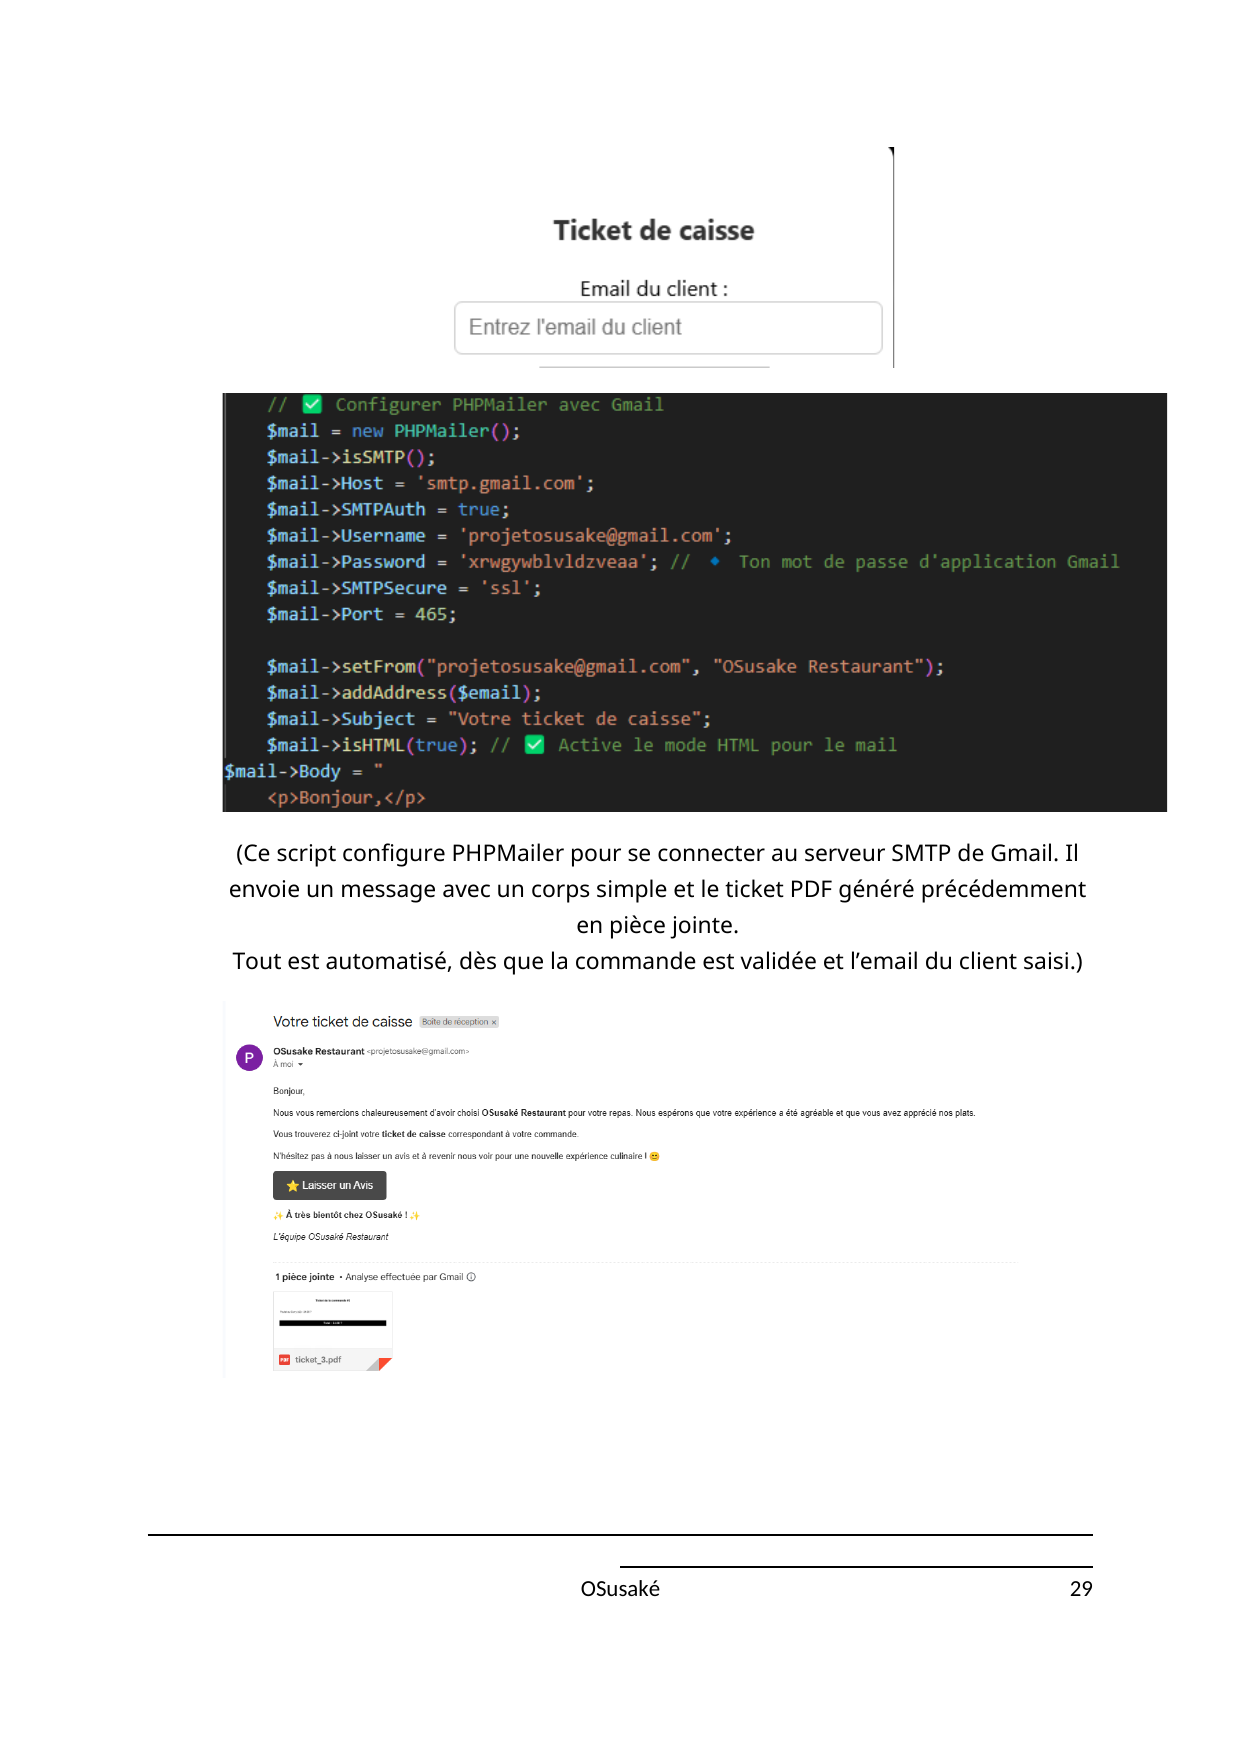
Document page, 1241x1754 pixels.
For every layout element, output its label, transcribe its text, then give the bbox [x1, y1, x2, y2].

picture [222, 393, 1168, 812]
text (Ce script configure PHPMailer pour se connecter au serveur SMTP de Gmail. Il envoie un message avec un corps simple et le ticket PDF généré précédemment en pièce jointe. Tout est automatisé, dès que la commande est validée et l’email du client saisi.) [223, 837, 1093, 976]
picture [421, 147, 895, 368]
picture [222, 1001, 1019, 1378]
